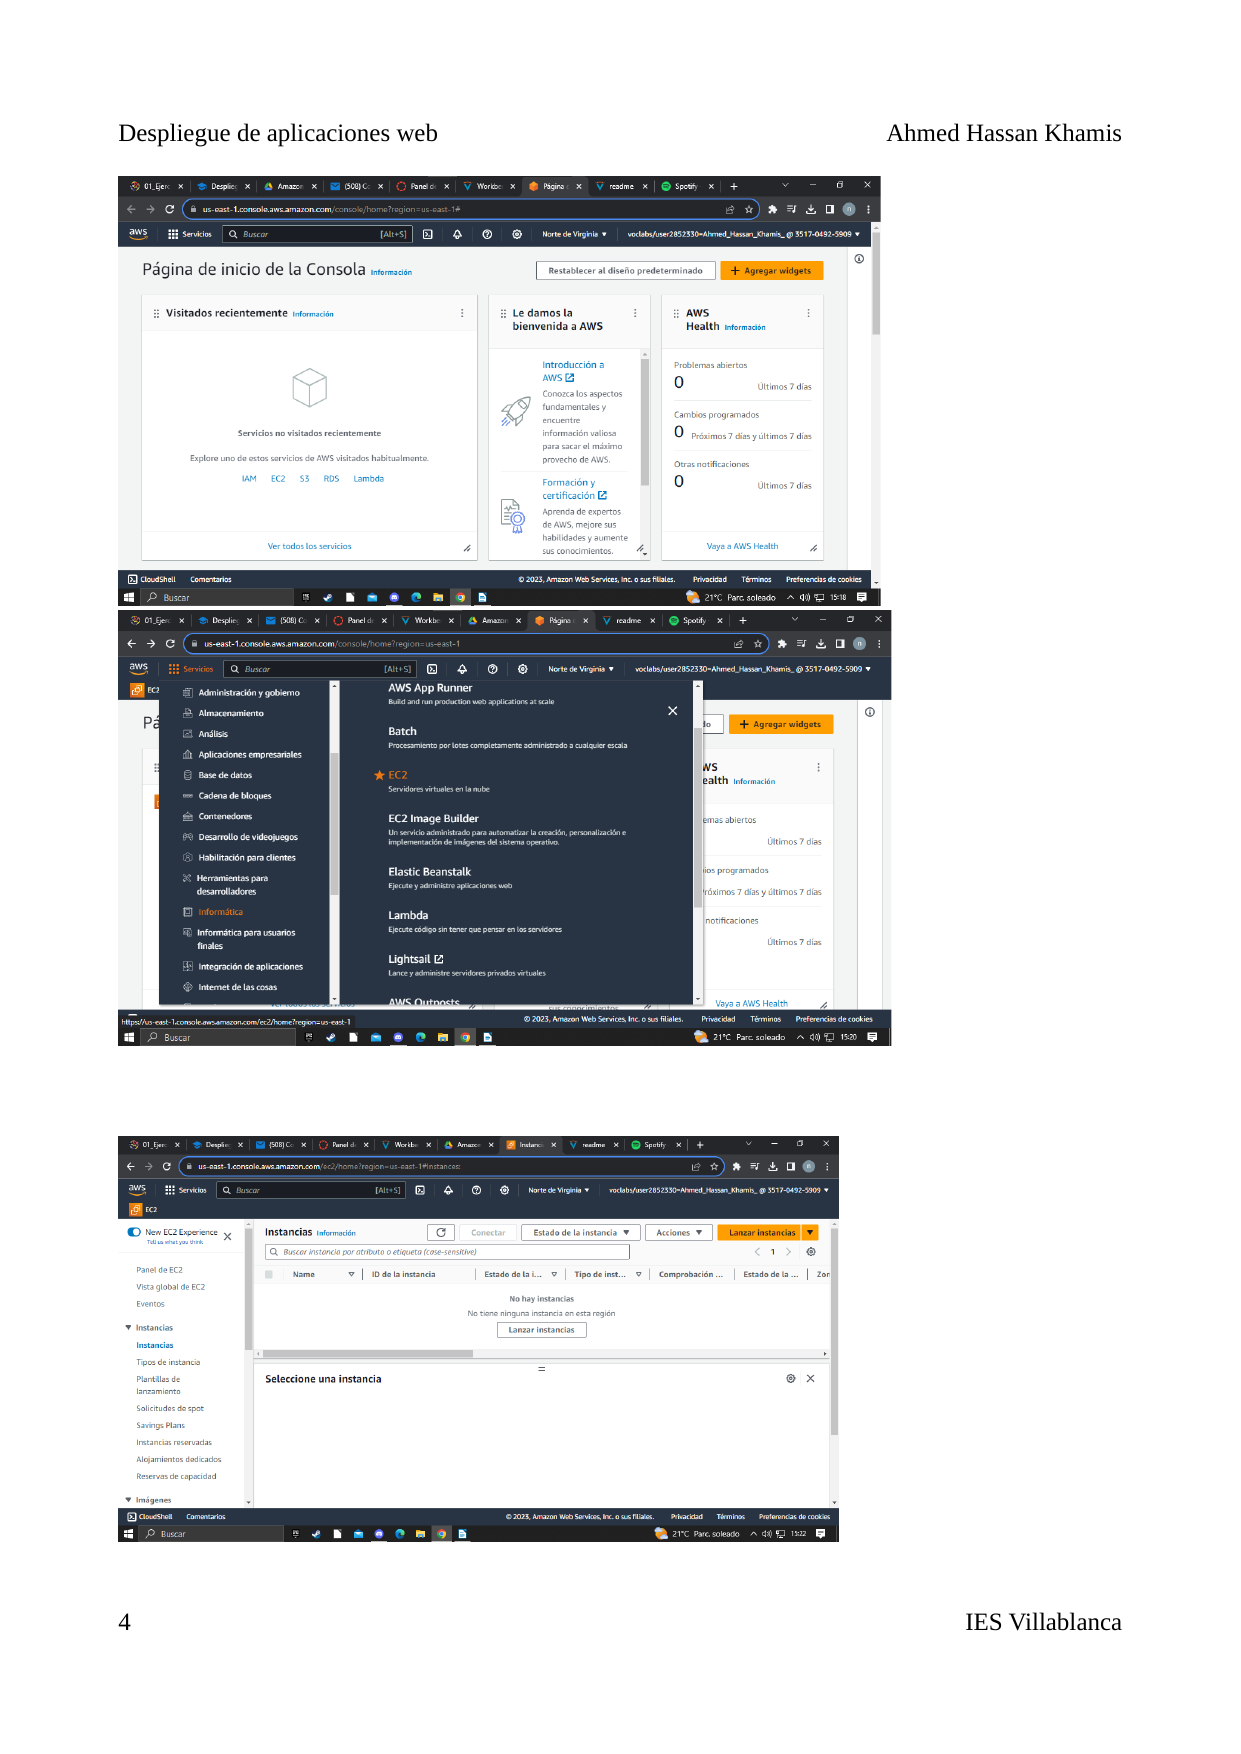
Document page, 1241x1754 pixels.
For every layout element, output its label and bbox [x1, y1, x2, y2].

picture [118, 1136, 839, 1542]
picture [118, 610, 892, 1046]
picture [118, 176, 881, 606]
